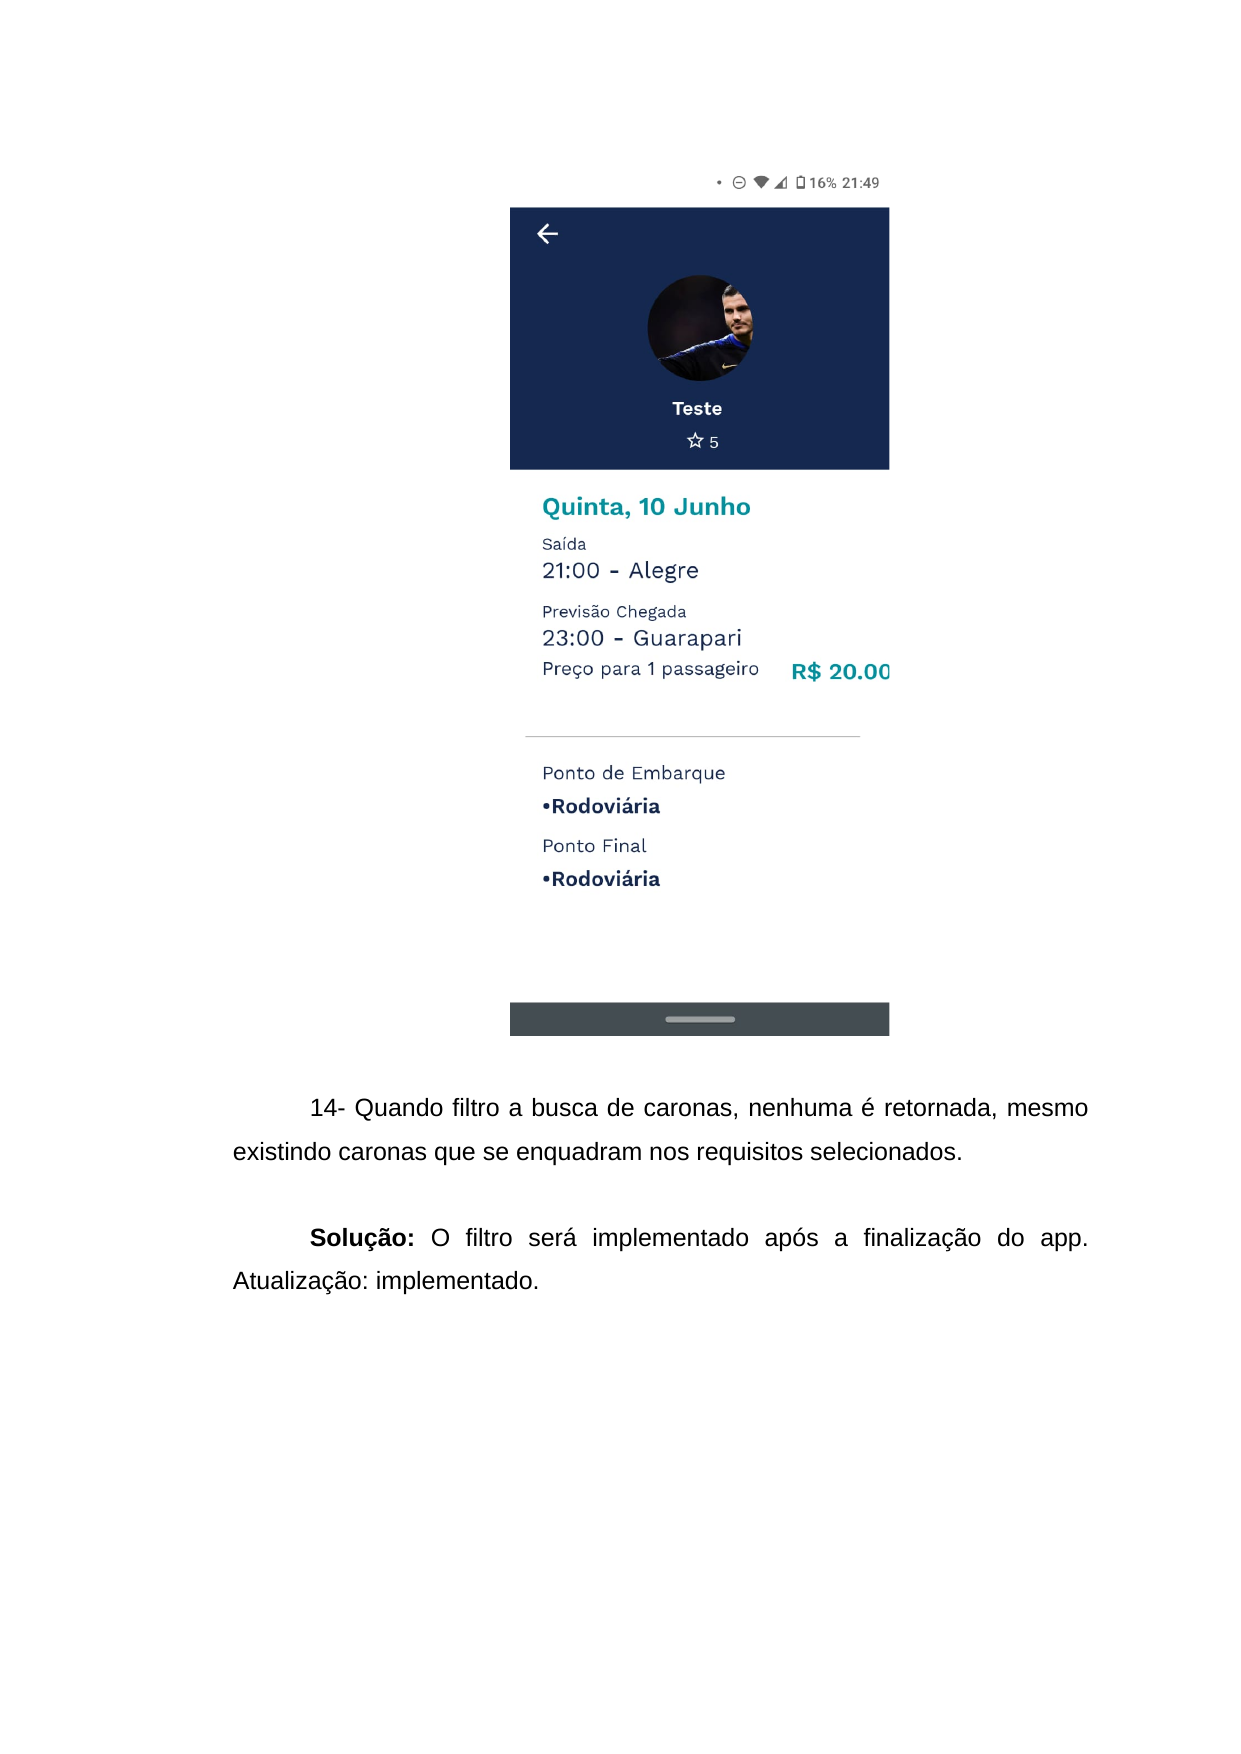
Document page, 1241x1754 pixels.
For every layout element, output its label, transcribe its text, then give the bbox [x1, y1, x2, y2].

text 14- Quando filtro a busca de caronas, nenhuma é retornada, mesmo existindo caronas que se enquadram nos requisitos selecionados. [233, 1093, 1090, 1165]
picture [510, 150, 890, 1036]
text Solução: O filtro será implementado após a finalização do app. Atualização: implementado. [233, 1223, 1090, 1294]
